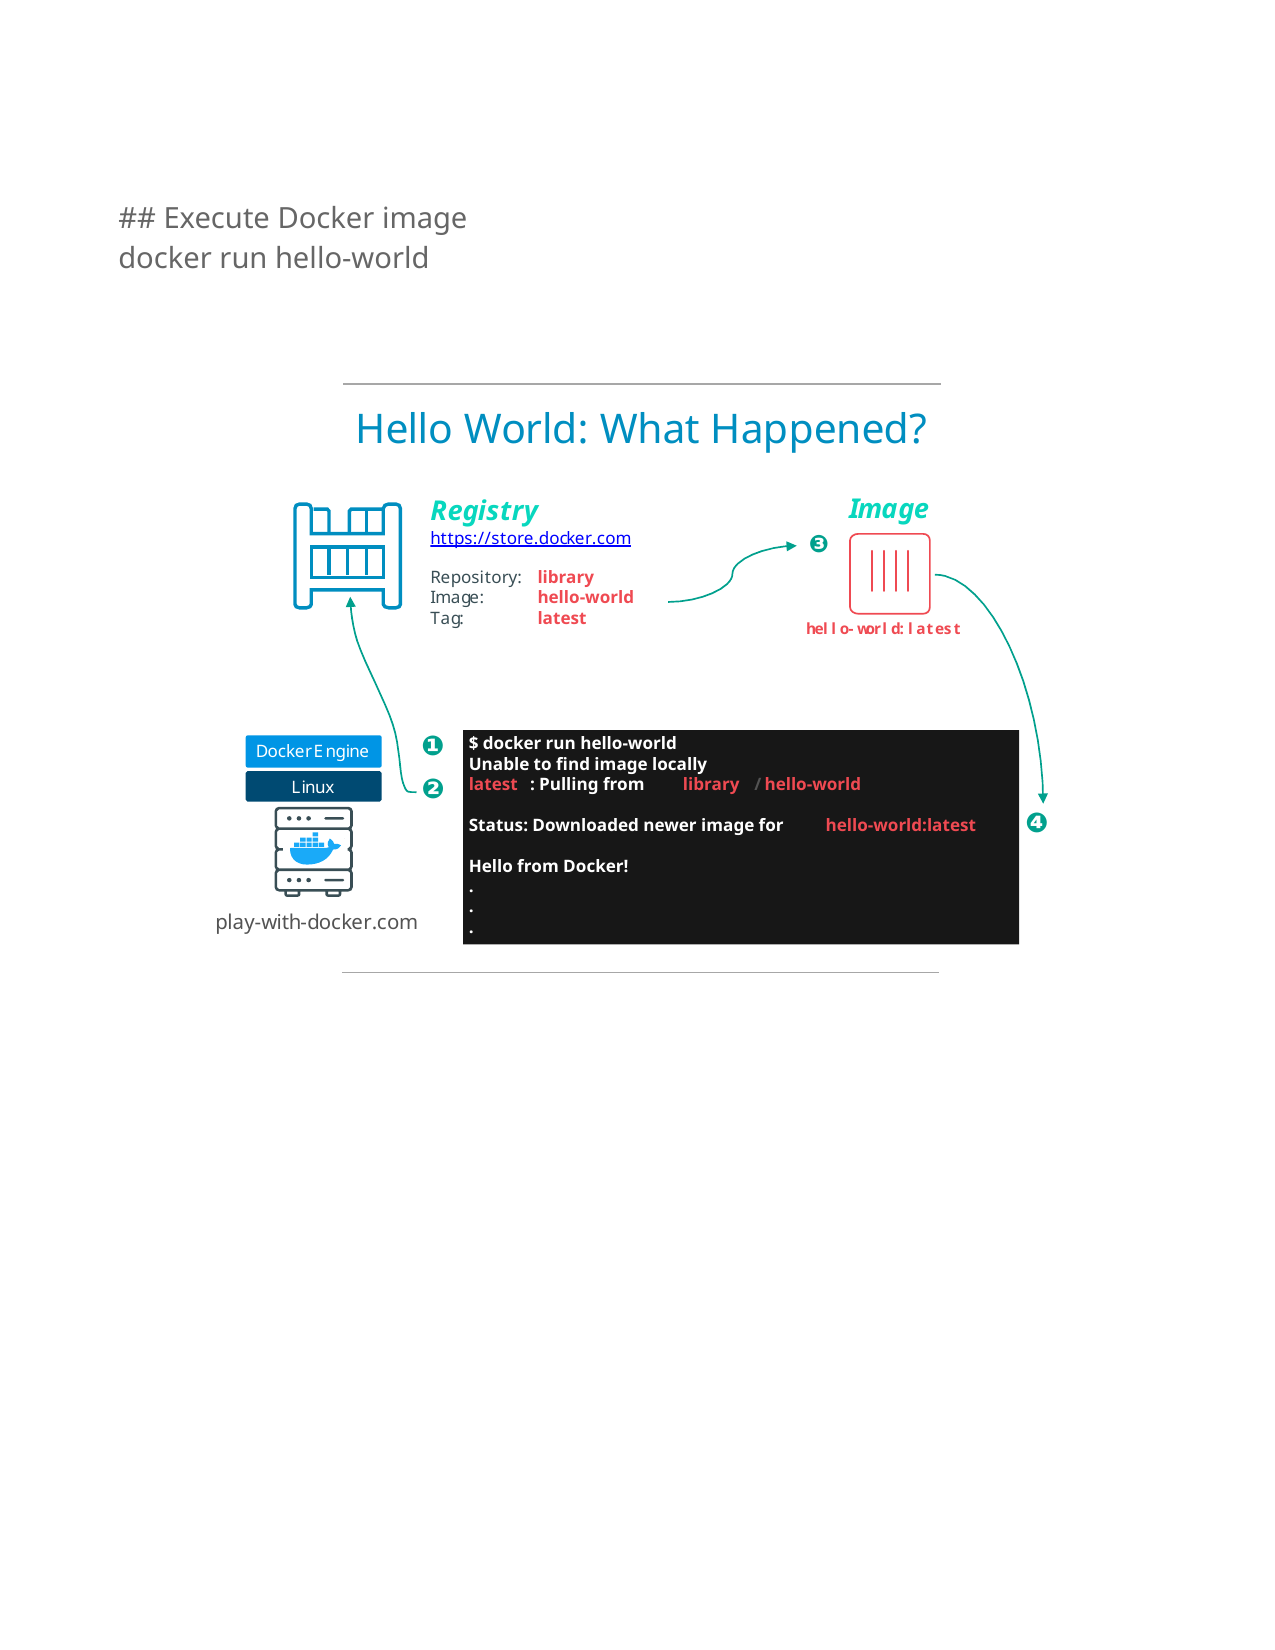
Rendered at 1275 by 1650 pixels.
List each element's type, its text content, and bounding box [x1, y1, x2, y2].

text ## Execute Docker image [118, 197, 1157, 237]
text docker run hello-world [118, 237, 1157, 277]
